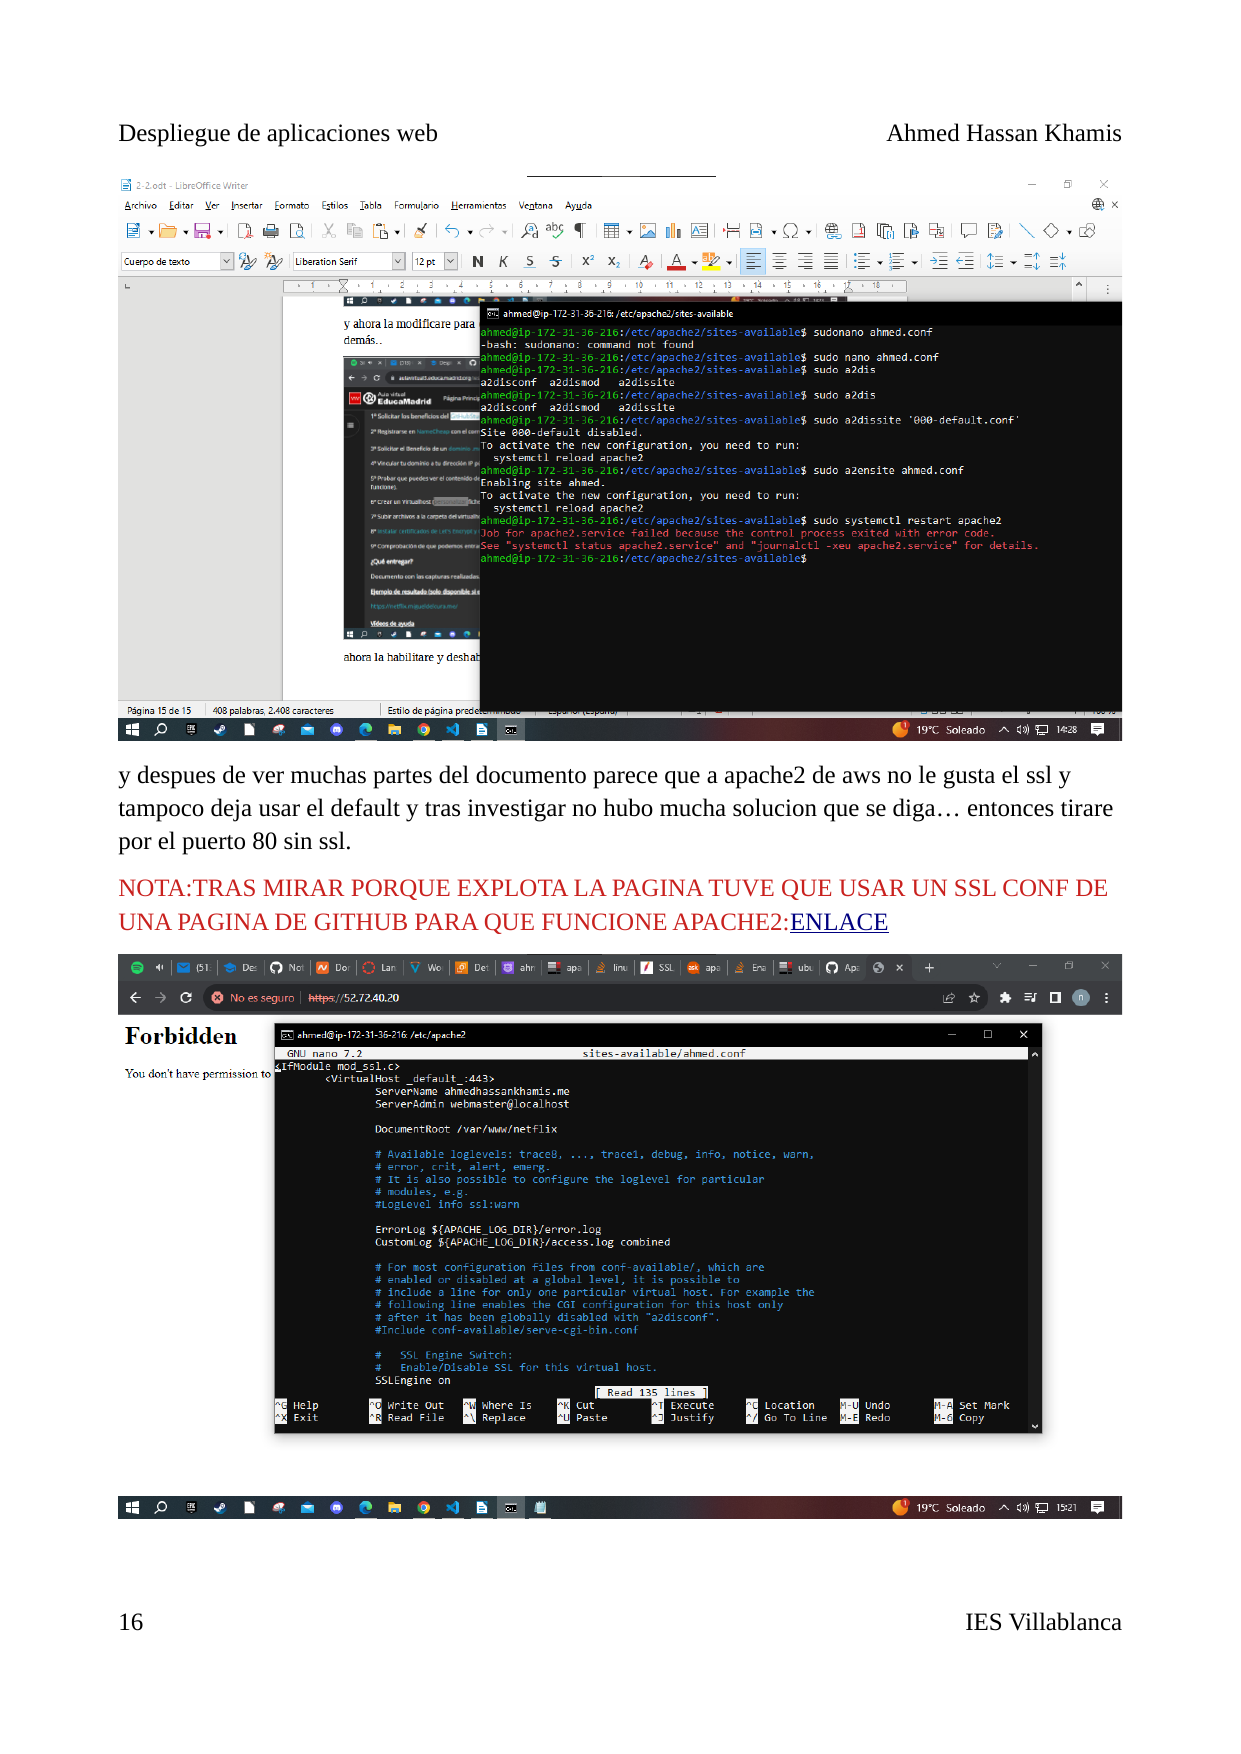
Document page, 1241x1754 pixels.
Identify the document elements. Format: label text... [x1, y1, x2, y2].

text NOTA:TRAS MIRAR PORQUE EXPLOTA LA PAGINA TUVE QUE USAR UN SSL CONF DE UNA PAGINA DE GITHUB PARA QUE FUNCIONE APACHE2:ENLACE [118, 873, 1122, 935]
text y despues de ver muchas partes del documento parece que a apache2 de aws no le gusta el ssl y tampoco deja usar el default y tras investigar no hubo mucha solucion que se diga… entonces tirare por el puerto 80 sin ssl. [118, 760, 1122, 855]
picture [118, 954, 1123, 1519]
picture [118, 176, 1123, 741]
